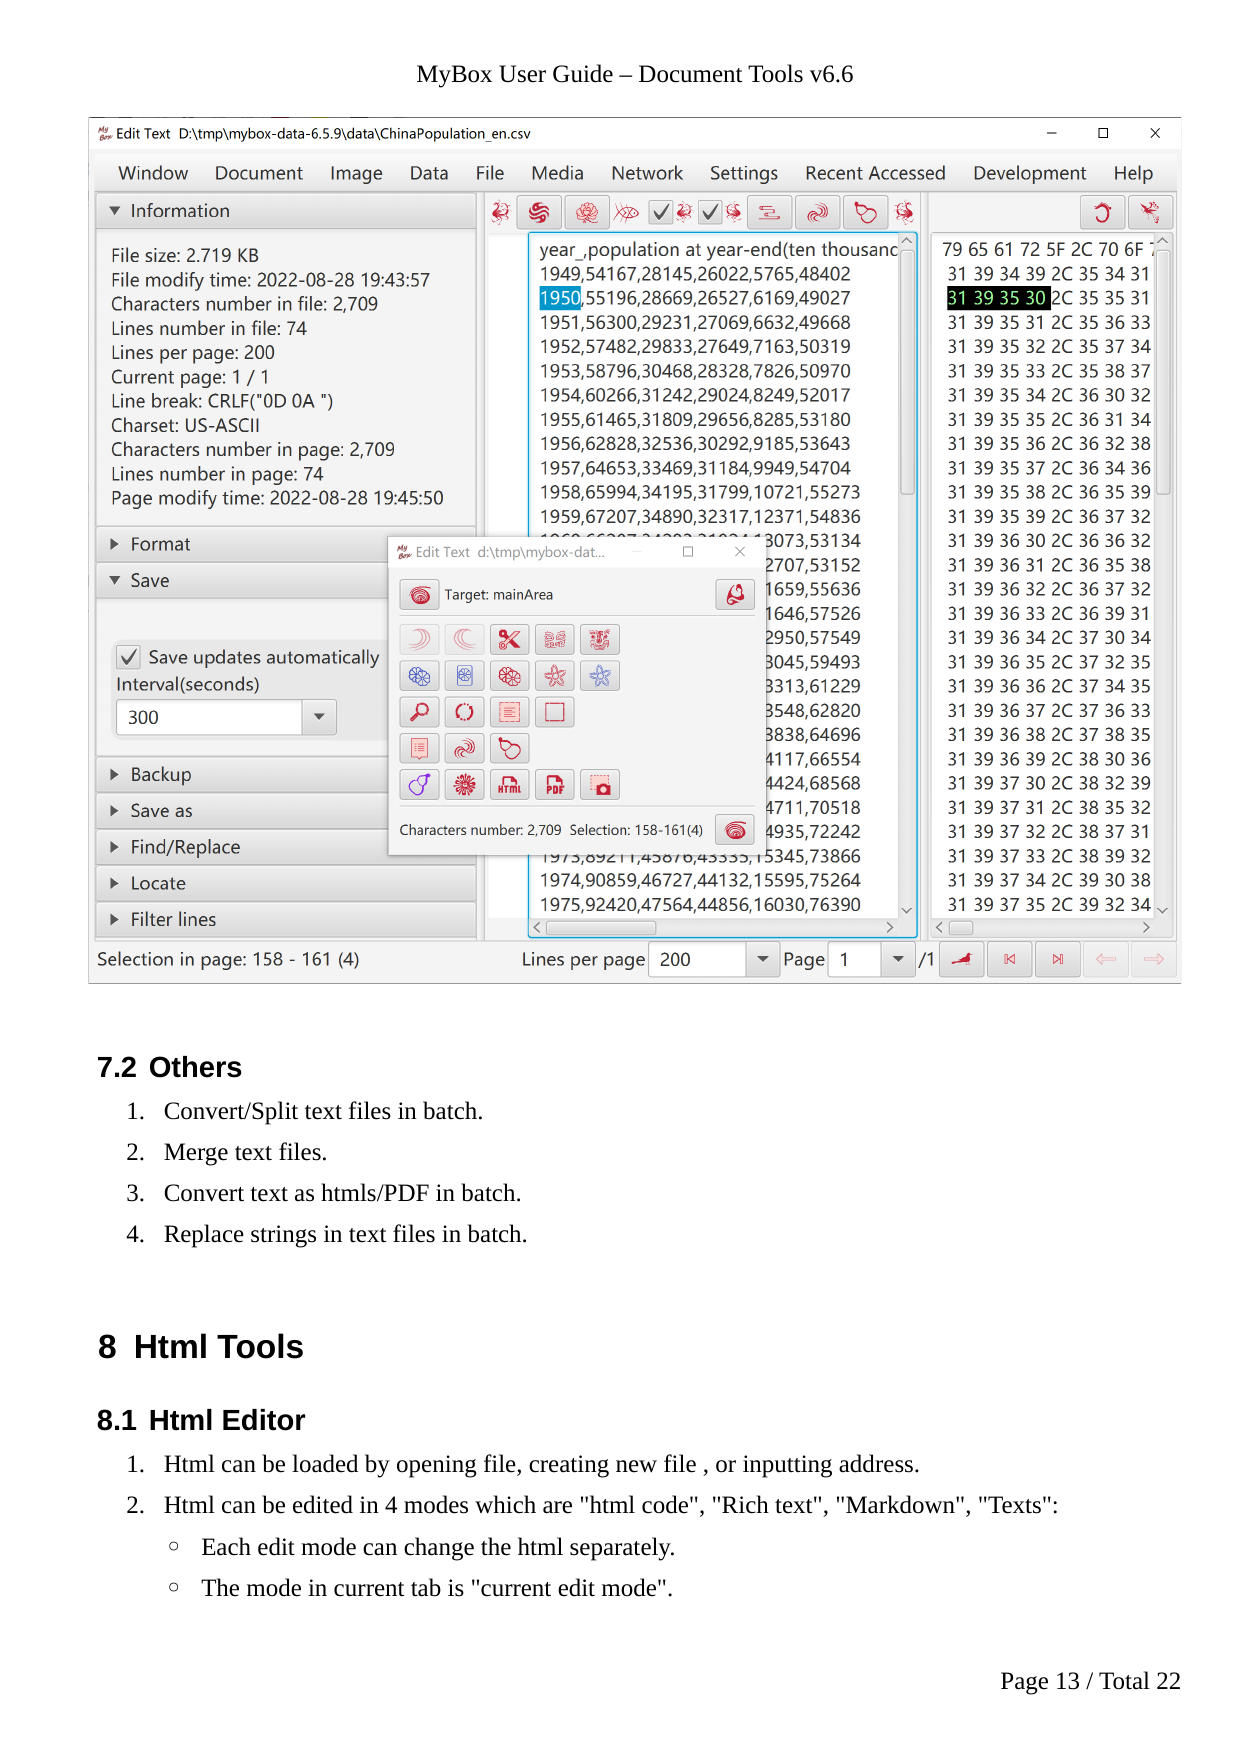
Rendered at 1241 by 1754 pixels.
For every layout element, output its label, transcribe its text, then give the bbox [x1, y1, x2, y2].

subtitle Html Tools [88, 1327, 1181, 1366]
subtitle Html Editor [88, 1403, 1181, 1437]
list Html can be edited in 4 modes which are "html code", "Rich text", "Markdown", "Texts": [126, 1491, 1181, 1519]
list Convert text as htmls/PDF in batch. [126, 1178, 1181, 1207]
list Replace strings in text files in batch. [126, 1219, 1181, 1248]
subtitle Others [88, 1050, 1181, 1083]
list Each edit mode can change the html separately. [163, 1532, 1181, 1561]
picture [88, 117, 1182, 984]
list Merge text files. [126, 1137, 1181, 1166]
list Convert/Split text files in batch. [126, 1096, 1181, 1124]
list Html can be loaded by opening file, creating new file , or inputting address. [126, 1449, 1181, 1478]
list The mode in current tab is "current edit mode". [163, 1573, 1181, 1602]
